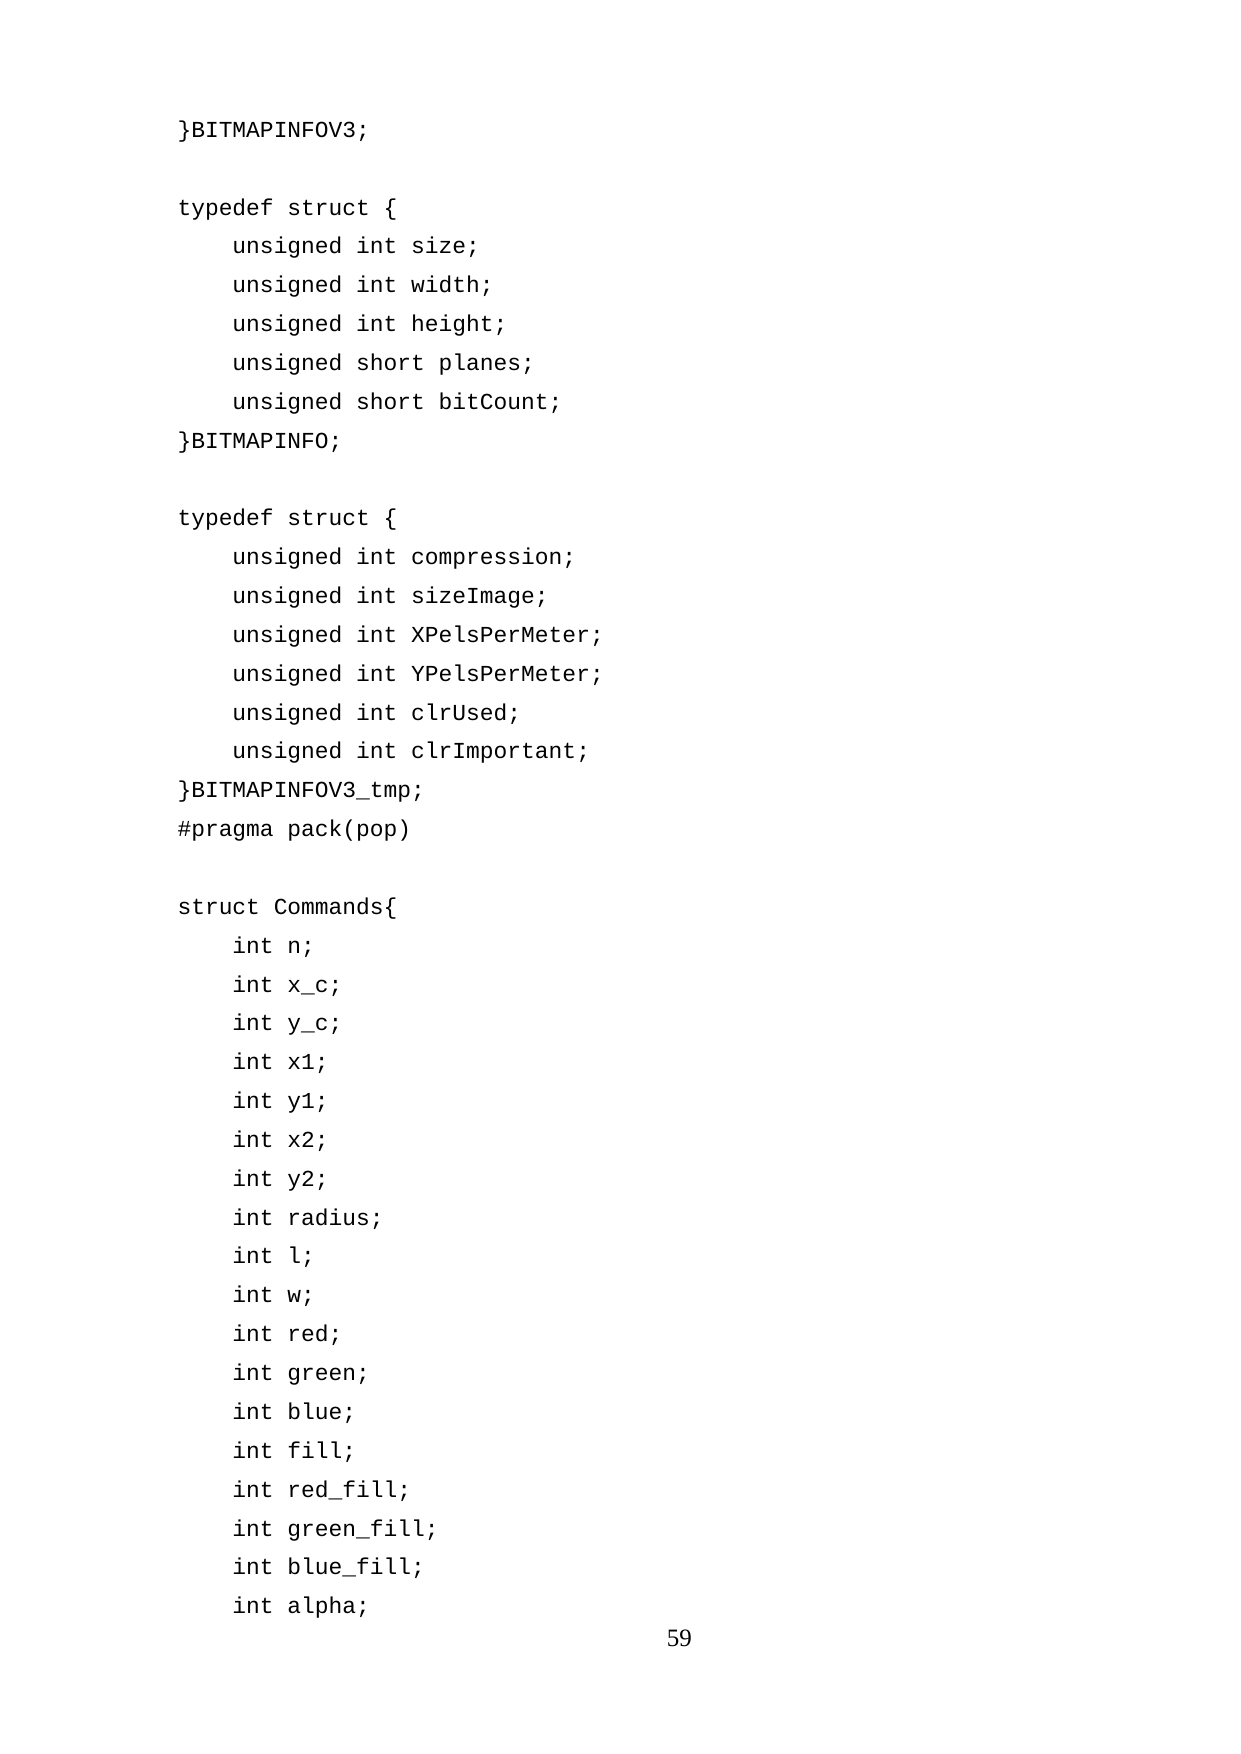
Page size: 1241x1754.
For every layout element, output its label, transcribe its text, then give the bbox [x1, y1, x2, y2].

text int x1; [177, 1051, 1181, 1077]
text unsigned int width; [177, 273, 1181, 299]
text unsigned int clrImportant; [177, 740, 1181, 766]
text int x_c; [177, 973, 1181, 999]
text }BITMAPINFOV3_tmp; [177, 779, 1181, 804]
text int green_fill; [177, 1517, 1181, 1543]
text int red; [177, 1323, 1181, 1348]
text unsigned int height; [177, 312, 1181, 338]
text int blue_fill; [177, 1556, 1181, 1582]
text int alpha; [177, 1594, 1181, 1621]
text int w; [177, 1284, 1181, 1310]
text int radius; [177, 1206, 1181, 1232]
text typedef struct { [177, 507, 1181, 533]
text int fill; [177, 1439, 1181, 1465]
text int n; [177, 934, 1181, 960]
text unsigned int sizeImage; [177, 584, 1181, 610]
text int blue; [177, 1400, 1181, 1426]
text struct Commands{ [177, 895, 1181, 921]
text unsigned short bitCount; [177, 390, 1181, 416]
text int x2; [177, 1128, 1181, 1154]
text int red_fill; [177, 1478, 1181, 1504]
text int green; [177, 1361, 1181, 1387]
text int y1; [177, 1089, 1181, 1115]
text }BITMAPINFO; [177, 429, 1181, 455]
text int l; [177, 1245, 1181, 1271]
text unsigned int size; [177, 235, 1181, 261]
text }BITMAPINFOV3; [177, 118, 1181, 144]
text #pragma pack(pop) [177, 817, 1181, 843]
text unsigned int XPelsPerMeter; [177, 623, 1181, 649]
text unsigned int YPelsPerMeter; [177, 662, 1181, 688]
text int y_c; [177, 1012, 1181, 1038]
text unsigned int compression; [177, 546, 1181, 571]
text unsigned short planes; [177, 351, 1181, 377]
text int y2; [177, 1167, 1181, 1193]
text typedef struct { [177, 196, 1181, 222]
text unsigned int clrUsed; [177, 701, 1181, 727]
